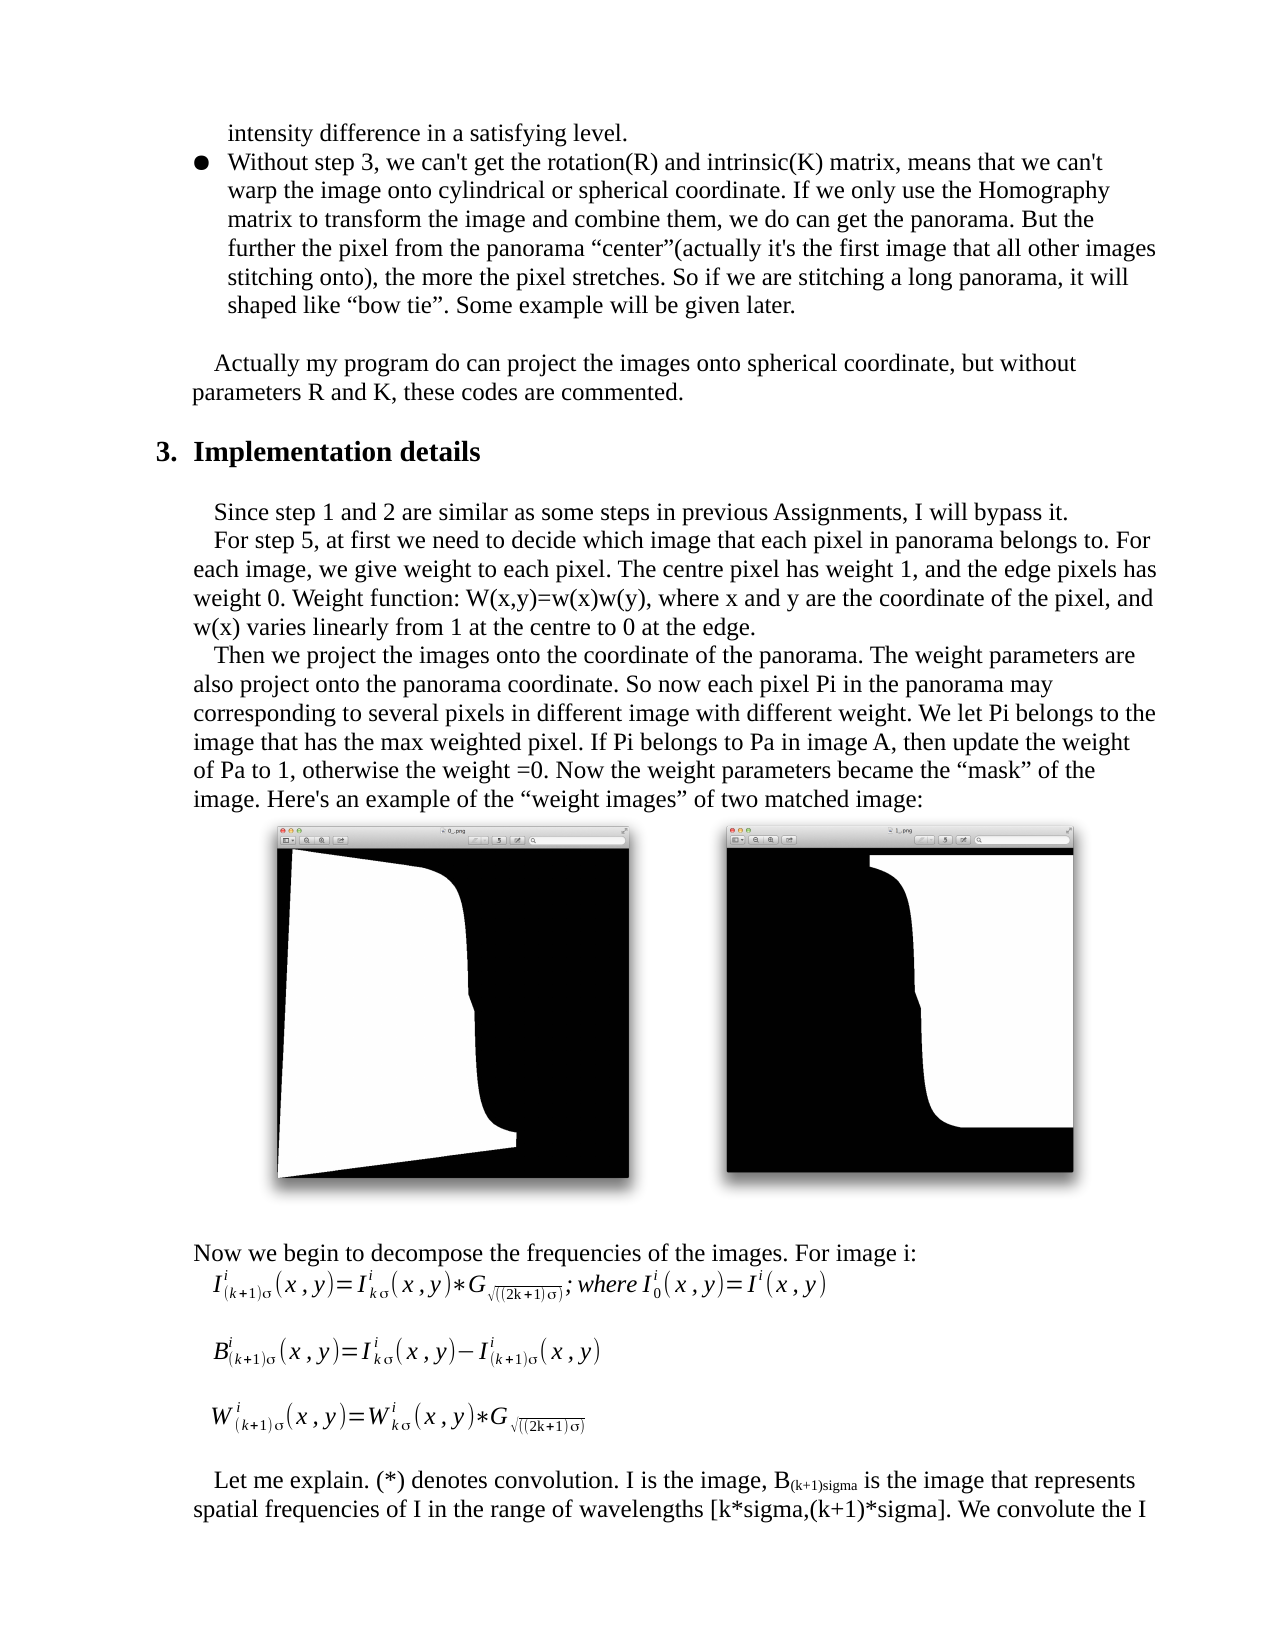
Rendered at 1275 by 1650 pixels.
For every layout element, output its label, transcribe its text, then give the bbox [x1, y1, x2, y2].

list Then we project the images onto the coordinate of the panorama. The weight parameters are also project onto the panorama coordinate. So now each pixel Pi in the panorama may corresponding to several pixels in different image with different weight. We let Pi belongs to the image that has the max weighted pixel. If Pi belongs to Pa in image A, then update the weight of Pa to 1, otherwise the weight =0. Now the weight parameters became the “mask” of the image. Here's an example of the “weight images” of two matched image: [156, 640, 1157, 813]
picture [704, 812, 1096, 1204]
list Now we begin to decompose the frequencies of the images. For image i: [156, 1238, 1157, 1267]
list Since step 1 and 2 are similar as some steps in previous Assignments, I will bypass it. [156, 497, 1157, 525]
list intensity difference in a satisfying level. [191, 118, 1157, 147]
picture [254, 812, 652, 1210]
list Implementation details [156, 434, 1157, 468]
list Without step 3, we can't get the rotation(R) and intrinsic(K) matrix, means that we can't warp the image onto cylindrical or spherical coordinate. If we only use the Homography matrix to transform the image and combine them, we do can get the panorama. But the further the pixel from the panorama “center”(actually it's the first image that all other images stitching onto), the more the pixel stretches. So if we are stitching a long panorama, it will shaped like “bow tie”. Some example will be given later. [191, 147, 1157, 319]
text Actually my program do can project the images onto spherical coordinate, but without parameters R and K, these codes are commented. [192, 348, 1157, 406]
list For step 5, at first we need to decide which image that each pixel in panorama belongs to. For each image, we give weight to each pixel. The centre pixel has weight 1, and the edge pixels has weight 0. Weight function: W(x,y)=w(x)w(y), where x and y are the coordinate of the pixel, and w(x) varies linearly from 1 at the centre to 0 at the edge. [156, 525, 1157, 640]
list Let me explain. (*) denotes convolution. I is the image, B(k+1)sigma is the image that represents spatial frequencies of I in the range of wavelengths [k*sigma,(k+1)*sigma]. We convolute the I [156, 1465, 1157, 1522]
